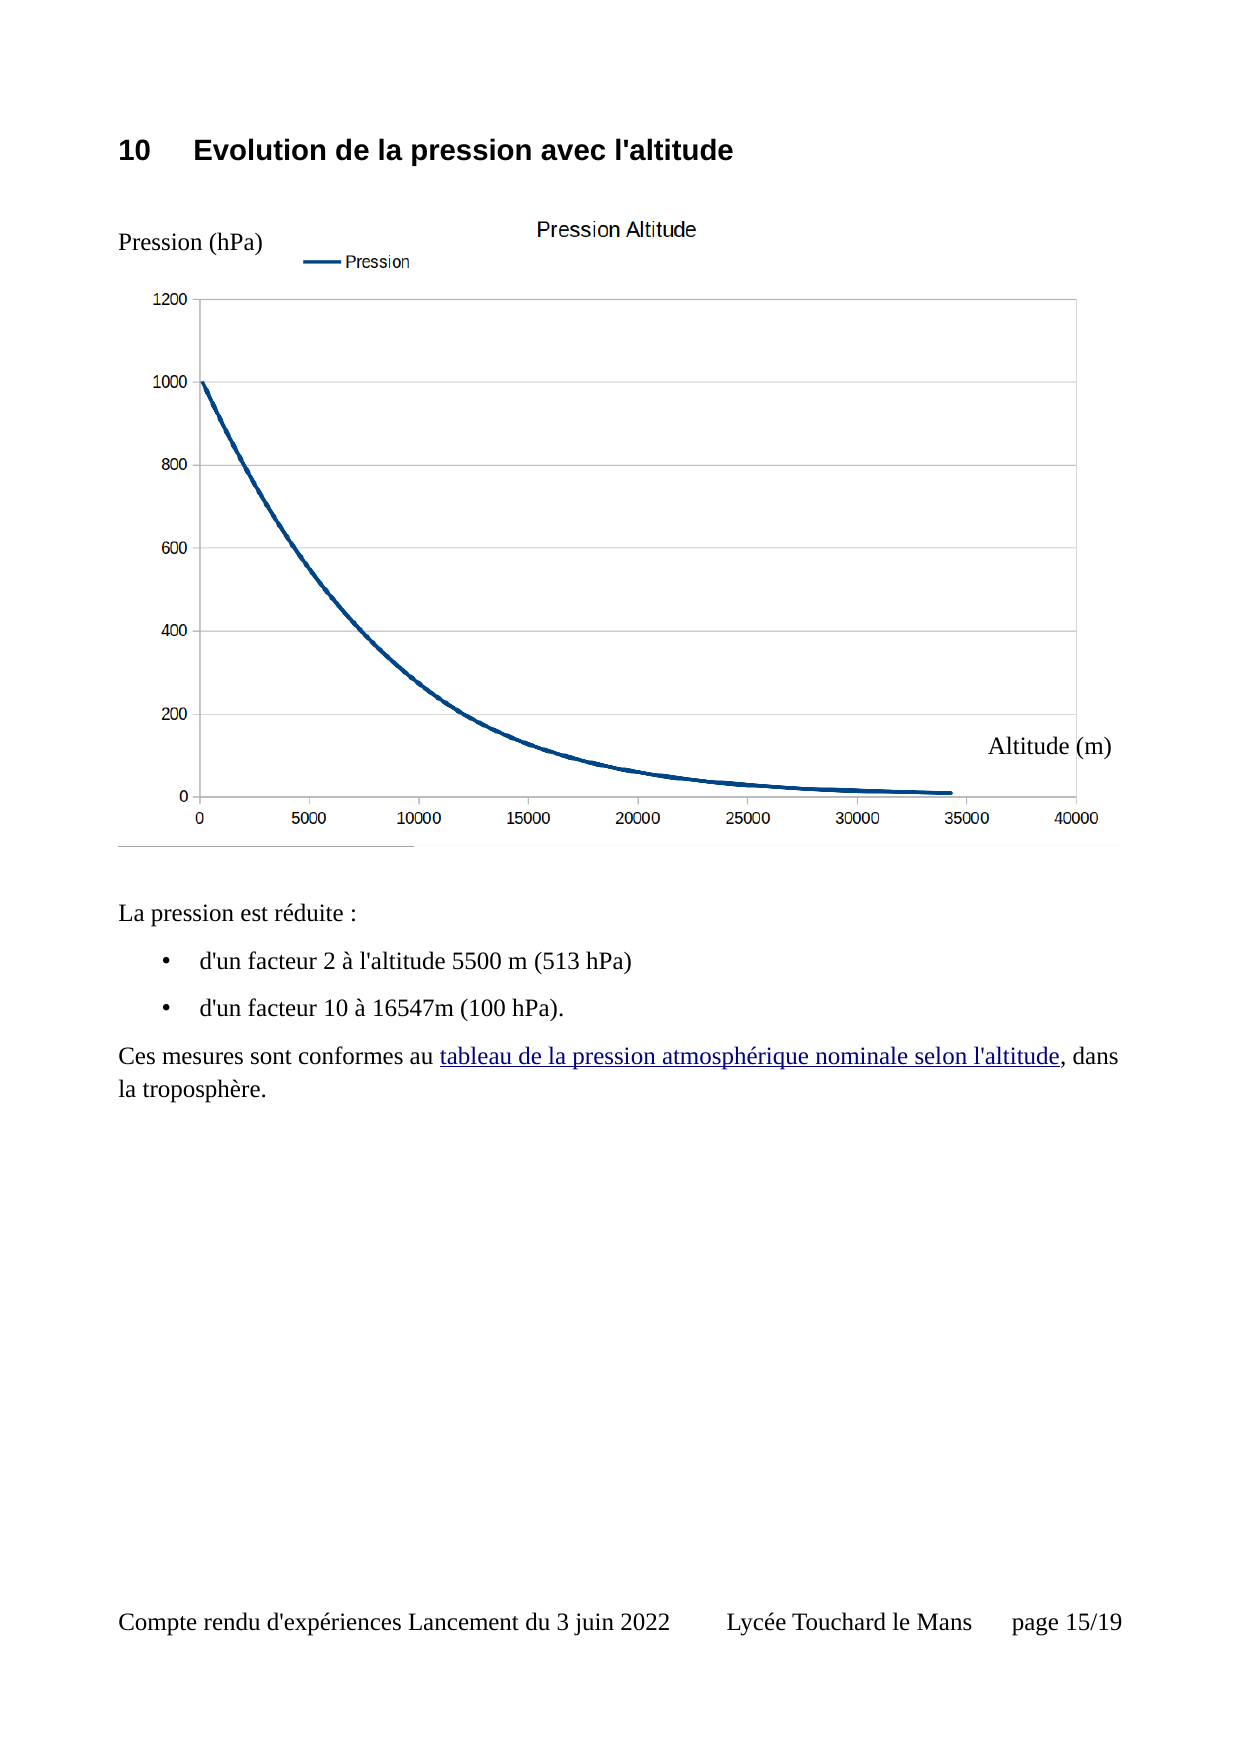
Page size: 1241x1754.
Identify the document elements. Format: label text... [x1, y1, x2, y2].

list d'un facteur 10 à 16547m (100 hPa). [162, 993, 1122, 1022]
subtitle Evolution de la pression avec l'altitude [118, 133, 1122, 166]
picture [118, 202, 1123, 847]
text Ces mesures sont conformes au tableau de la pression atmosphérique nominale selon l'altitude, dans la troposphère. [118, 1041, 1122, 1103]
text La pression est réduite : [118, 898, 1122, 927]
list d'un facteur 2 à l'altitude 5500 m (513 hPa) [162, 946, 1122, 974]
